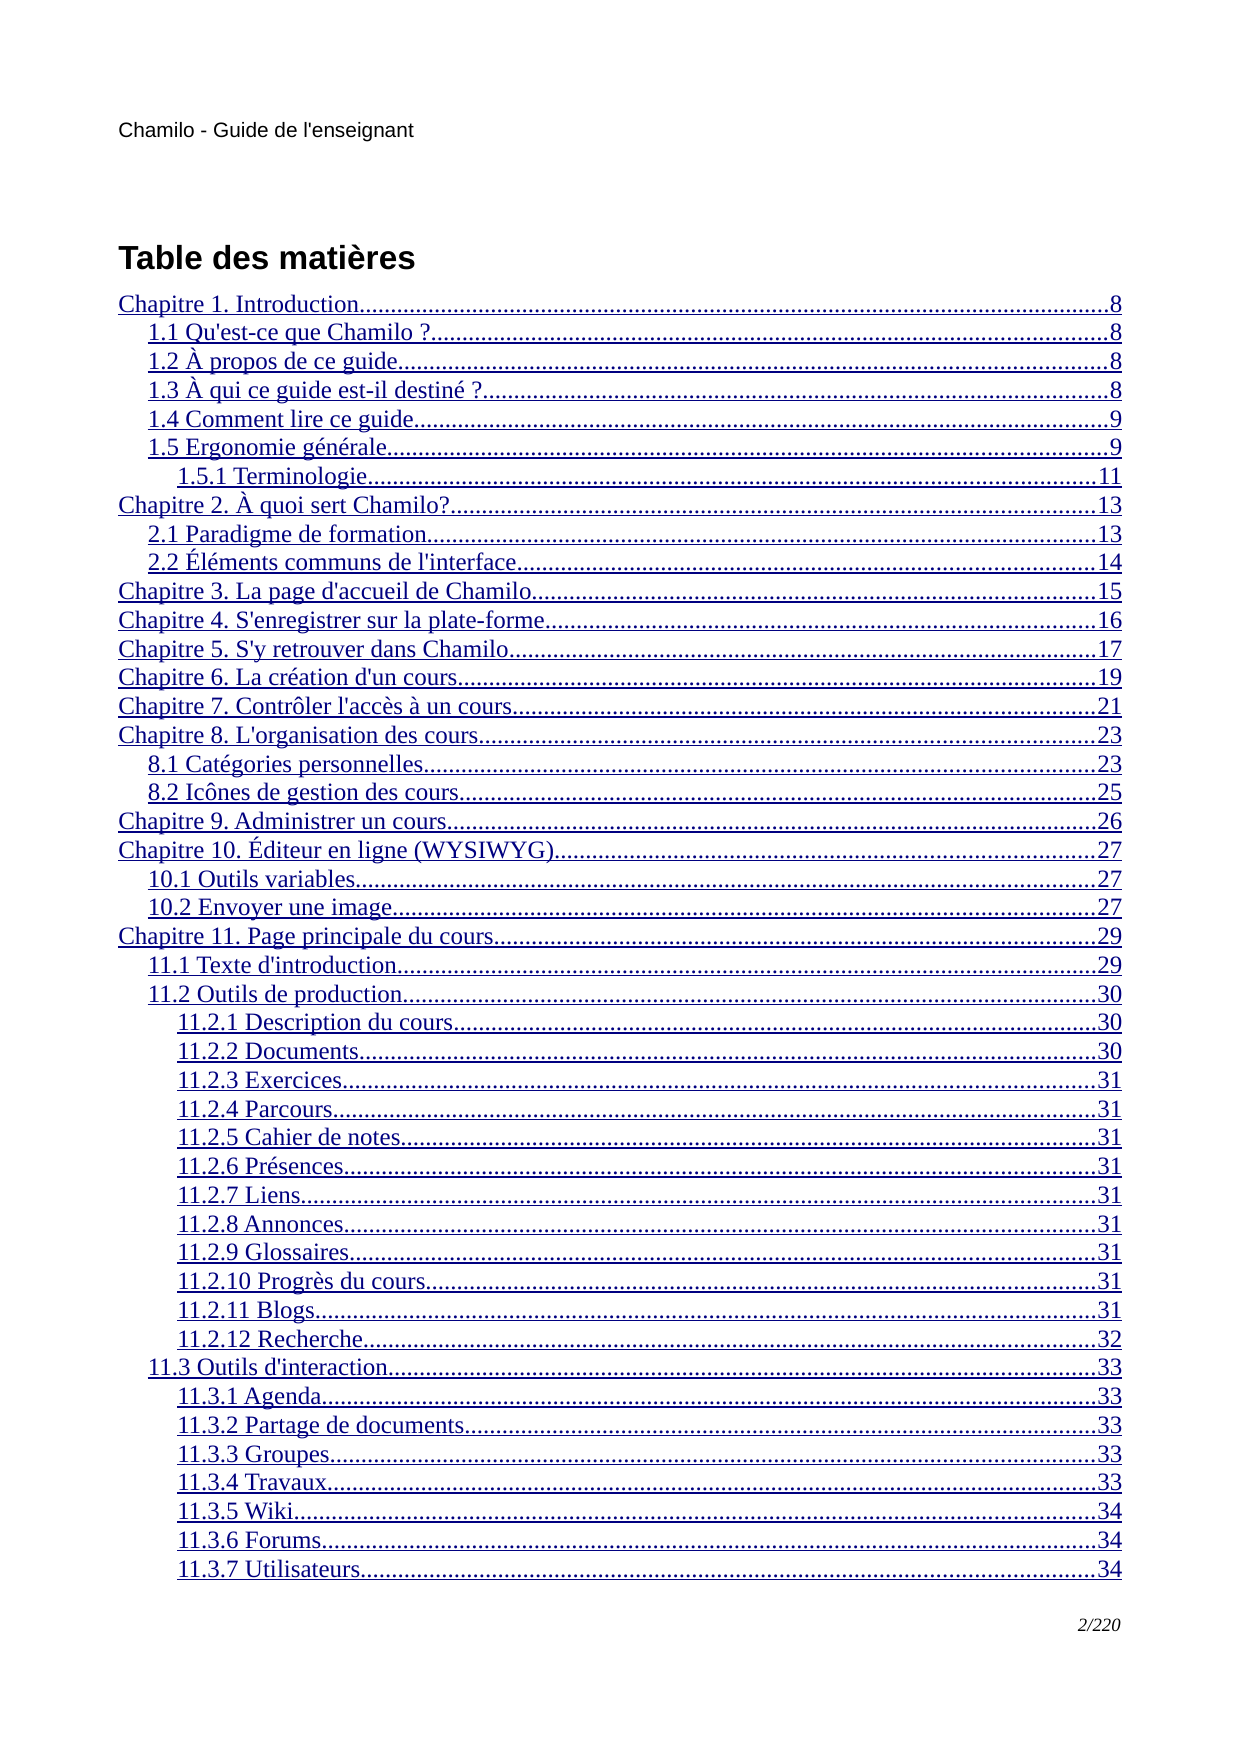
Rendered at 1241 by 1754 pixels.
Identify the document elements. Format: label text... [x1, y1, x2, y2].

text 8.2 Icônes de gestion des cours 25 [148, 777, 1122, 802]
text 11.2 Outils de production 30 [148, 979, 1122, 1004]
text 1.4 Comment lire ce guide 9 [148, 404, 1122, 429]
subtitle Table des matières [118, 238, 1122, 276]
text 11.3.5 Wiki 34 [177, 1496, 1122, 1521]
text 10.1 Outils variables 27 [148, 864, 1122, 889]
text 11.2.12 Recherche 32 [177, 1324, 1122, 1349]
text 2.2 Éléments communs de l'interface 14 [148, 547, 1122, 572]
text 11.3.3 Groupes 33 [177, 1439, 1122, 1464]
text 11.2.7 Liens 31 [177, 1180, 1122, 1205]
text 1.1 Qu'est-ce que Chamilo ? 8 [148, 317, 1122, 342]
text Chapitre 2. À quoi sert Chamilo? 13 [118, 490, 1122, 515]
text Chapitre 3. La page d'accueil de Chamilo 15 [118, 576, 1122, 601]
text Chapitre 8. L'organisation des cours 23 [118, 720, 1122, 745]
text 11.2.6 Présences 31 [177, 1151, 1122, 1176]
text Chapitre 9. Administrer un cours 26 [118, 806, 1122, 831]
text 11.2.1 Description du cours 30 [177, 1007, 1122, 1032]
text 11.3 Outils d'interaction 33 [148, 1352, 1122, 1377]
text 1.5 Ergonomie générale 9 [148, 432, 1122, 457]
text 10.2 Envoyer une image 27 [148, 892, 1122, 917]
text 11.2.11 Blogs 31 [177, 1295, 1122, 1320]
text 11.2.2 Documents 30 [177, 1036, 1122, 1061]
text Chapitre 6. La création d'un cours 19 [118, 662, 1122, 687]
text Chapitre 11. Page principale du cours 29 [118, 921, 1122, 946]
text 11.2.5 Cahier de notes 31 [177, 1122, 1122, 1147]
text 11.2.8 Annonces 31 [177, 1209, 1122, 1234]
text 11.3.4 Travaux 33 [177, 1467, 1122, 1492]
text Chapitre 1. Introduction 8 [118, 289, 1122, 314]
text 11.1 Texte d'introduction 29 [148, 950, 1122, 975]
text 11.2.9 Glossaires 31 [177, 1237, 1122, 1262]
text 11.2.4 Parcours 31 [177, 1094, 1122, 1119]
text 11.2.10 Progrès du cours 31 [177, 1266, 1122, 1291]
text 11.2.3 Exercices 31 [177, 1065, 1122, 1090]
text 2.1 Paradigme de formation 13 [148, 519, 1122, 544]
text 11.3.7 Utilisateurs 34 [177, 1554, 1122, 1579]
text 1.5.1 Terminologie 11 [177, 461, 1122, 486]
text Chapitre 4. S'enregistrer sur la plate-forme 16 [118, 605, 1122, 630]
text Chapitre 10. Éditeur en ligne (WYSIWYG) 27 [118, 835, 1122, 860]
text 11.3.1 Agenda 33 [177, 1381, 1122, 1406]
text 8.1 Catégories personnelles 23 [148, 749, 1122, 774]
text 1.3 À qui ce guide est-il destiné ? 8 [148, 375, 1122, 400]
text Chapitre 5. S'y retrouver dans Chamilo 17 [118, 634, 1122, 659]
text 11.3.6 Forums 34 [177, 1525, 1122, 1550]
text 1.2 À propos de ce guide 8 [148, 346, 1122, 371]
text Chapitre 7. Contrôler l'accès à un cours 21 [118, 691, 1122, 716]
text 11.3.2 Partage de documents 33 [177, 1410, 1122, 1435]
